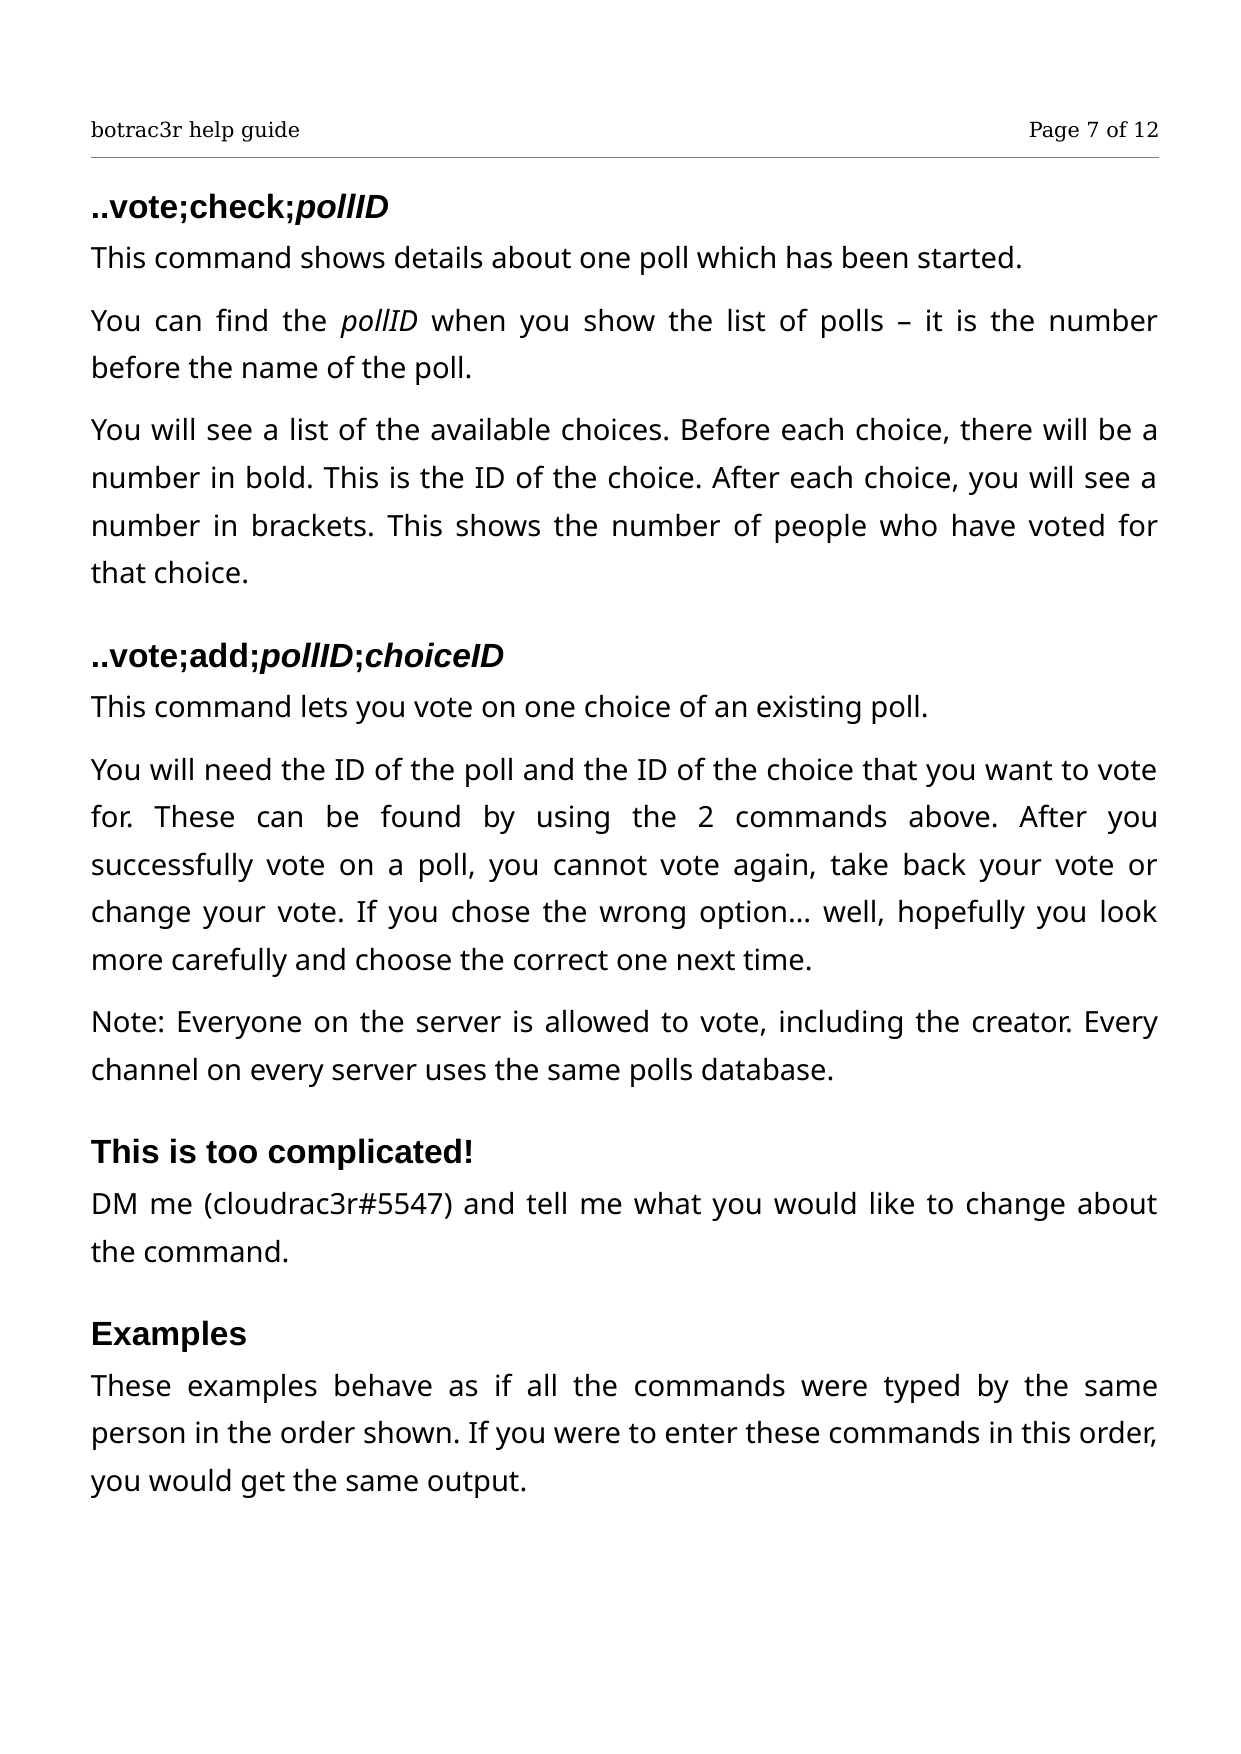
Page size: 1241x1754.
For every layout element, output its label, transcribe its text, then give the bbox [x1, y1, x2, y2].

text DM me (cloudrac3r#5547) and tell me what you would like to change about the command. [91, 1183, 1159, 1271]
subtitle ..vote;check;pollID [91, 187, 1159, 225]
text Note: Everyone on the server is allowed to vote, including the creator. Every channel on every server uses the same polls database. [91, 1001, 1159, 1089]
text This command lets you vote on one choice of an existing poll. [91, 687, 1159, 726]
subtitle Examples [91, 1314, 1159, 1352]
text You will need the ID of the poll and the ID of the choice that you want to vote for. These can be found by using the 2 commands above. After you successfully vote on a poll, you cannot vote again, take back your vote or change your vote. If you chose the wrong option… well, hopefully you look more carefully and choose the correct one next time. [91, 749, 1159, 979]
text You will see a list of the available choices. Before each choice, there will be a number in bold. This is the ID of the choice. After each choice, you will see a number in brackets. This shows the number of people who have voted for that choice. [91, 410, 1159, 592]
text This command shows details about one poll which has been started. [91, 238, 1159, 277]
subtitle This is too complicated! [91, 1132, 1159, 1171]
text These examples behave as if all the commands were typed by the same person in the order shown. If you were to enter these commands in this order, you would get the same output. [91, 1365, 1159, 1500]
subtitle ..vote;add;pollID;choiceID [91, 636, 1159, 674]
text You can find the pollID when you show the list of polls – it is the number before the name of the poll. [91, 300, 1159, 387]
